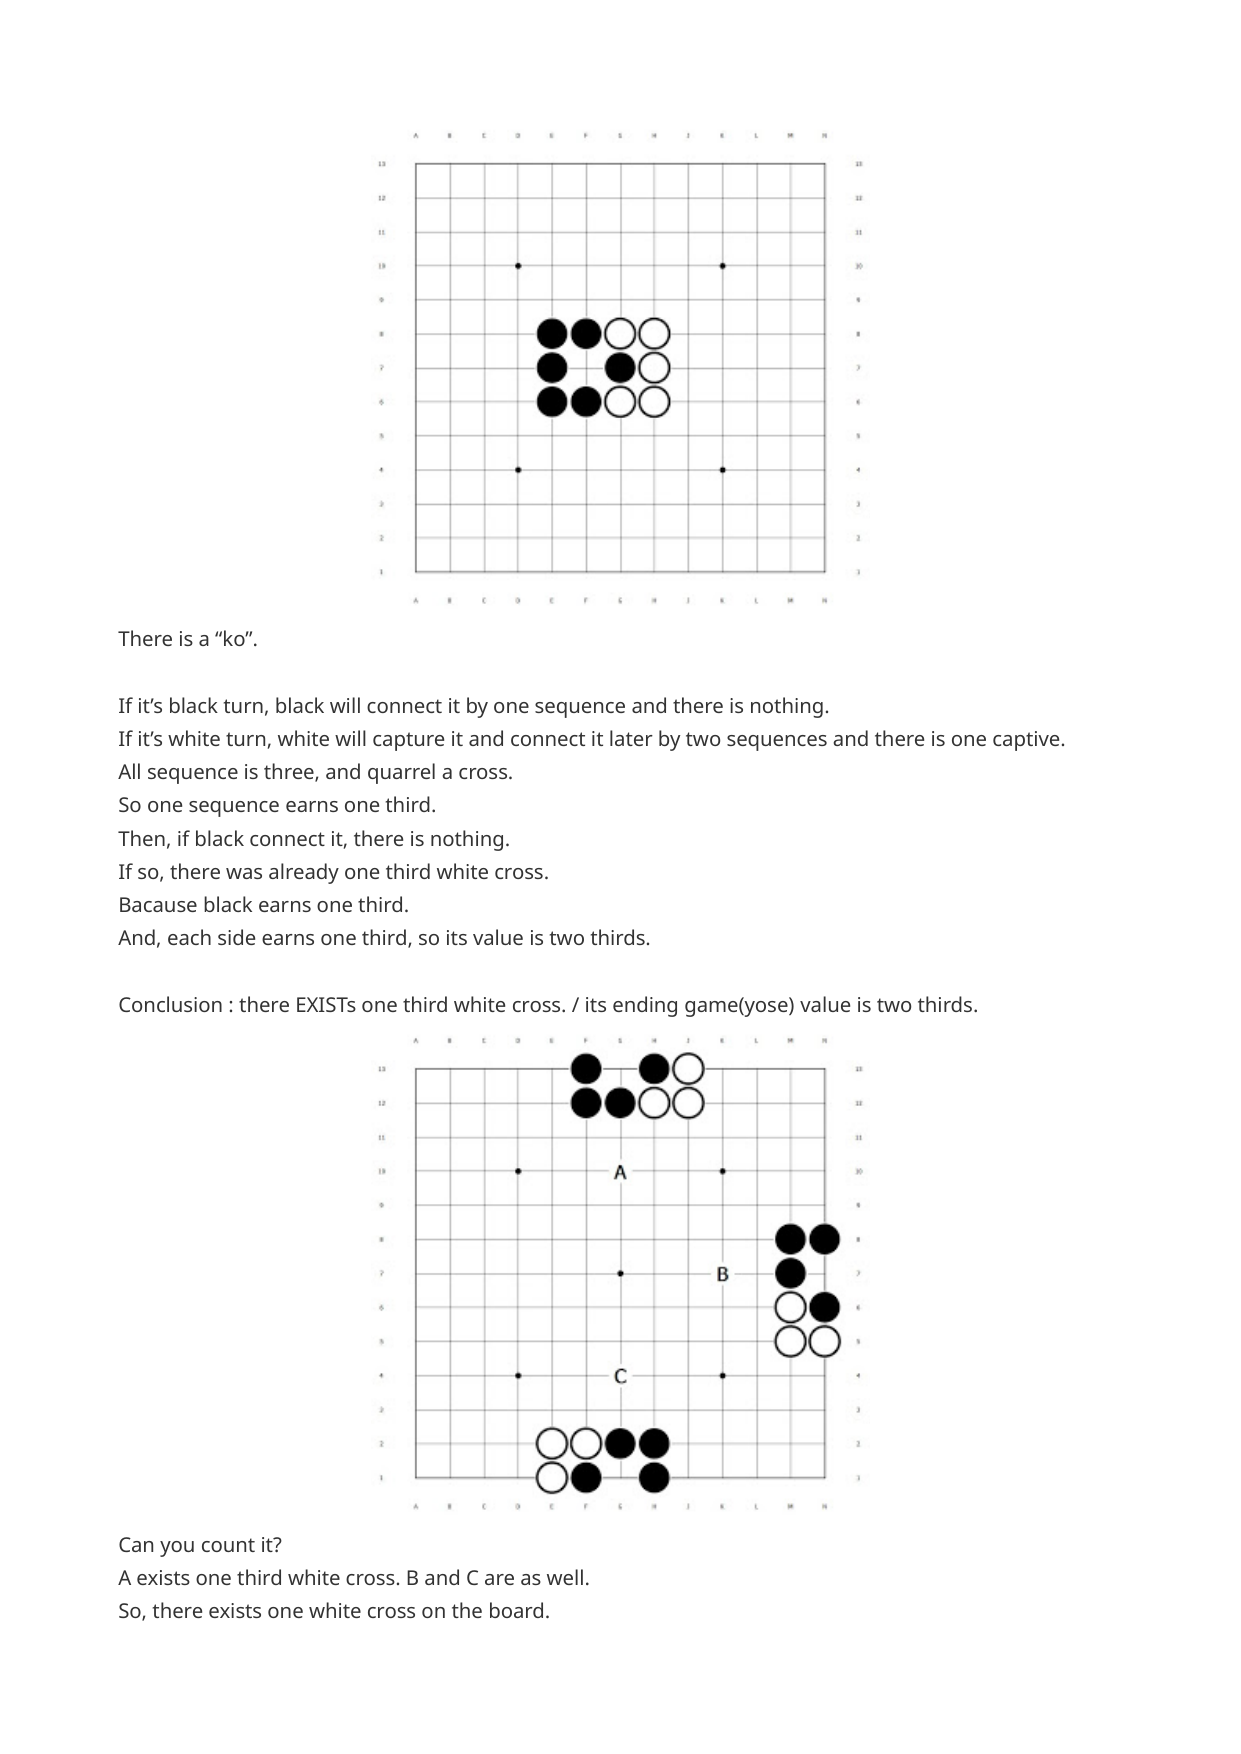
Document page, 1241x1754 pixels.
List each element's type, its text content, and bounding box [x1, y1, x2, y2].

picture [371, 119, 870, 618]
text There is a “ko”. If it’s black turn, black will connect it by one sequence and there is nothing. If it’s white turn, white will capture it and connect it later by two sequences and there is one captive. All sequence is three, and quarrel a cross. So one sequence earns one third. Then, if black connect it, there is nothing. If so, there was already one third white cross. Bacause black earns one third. And, each side earns one third, so its value is two thirds. Conclusion : there EXISTs one third white cross. / its ending game(yose) value is two thirds. [118, 625, 1122, 1018]
text Can you count it? A exists one third white cross. B and C are as well. So, there exists one white cross on the board. [118, 1530, 1122, 1624]
picture [371, 1025, 870, 1524]
